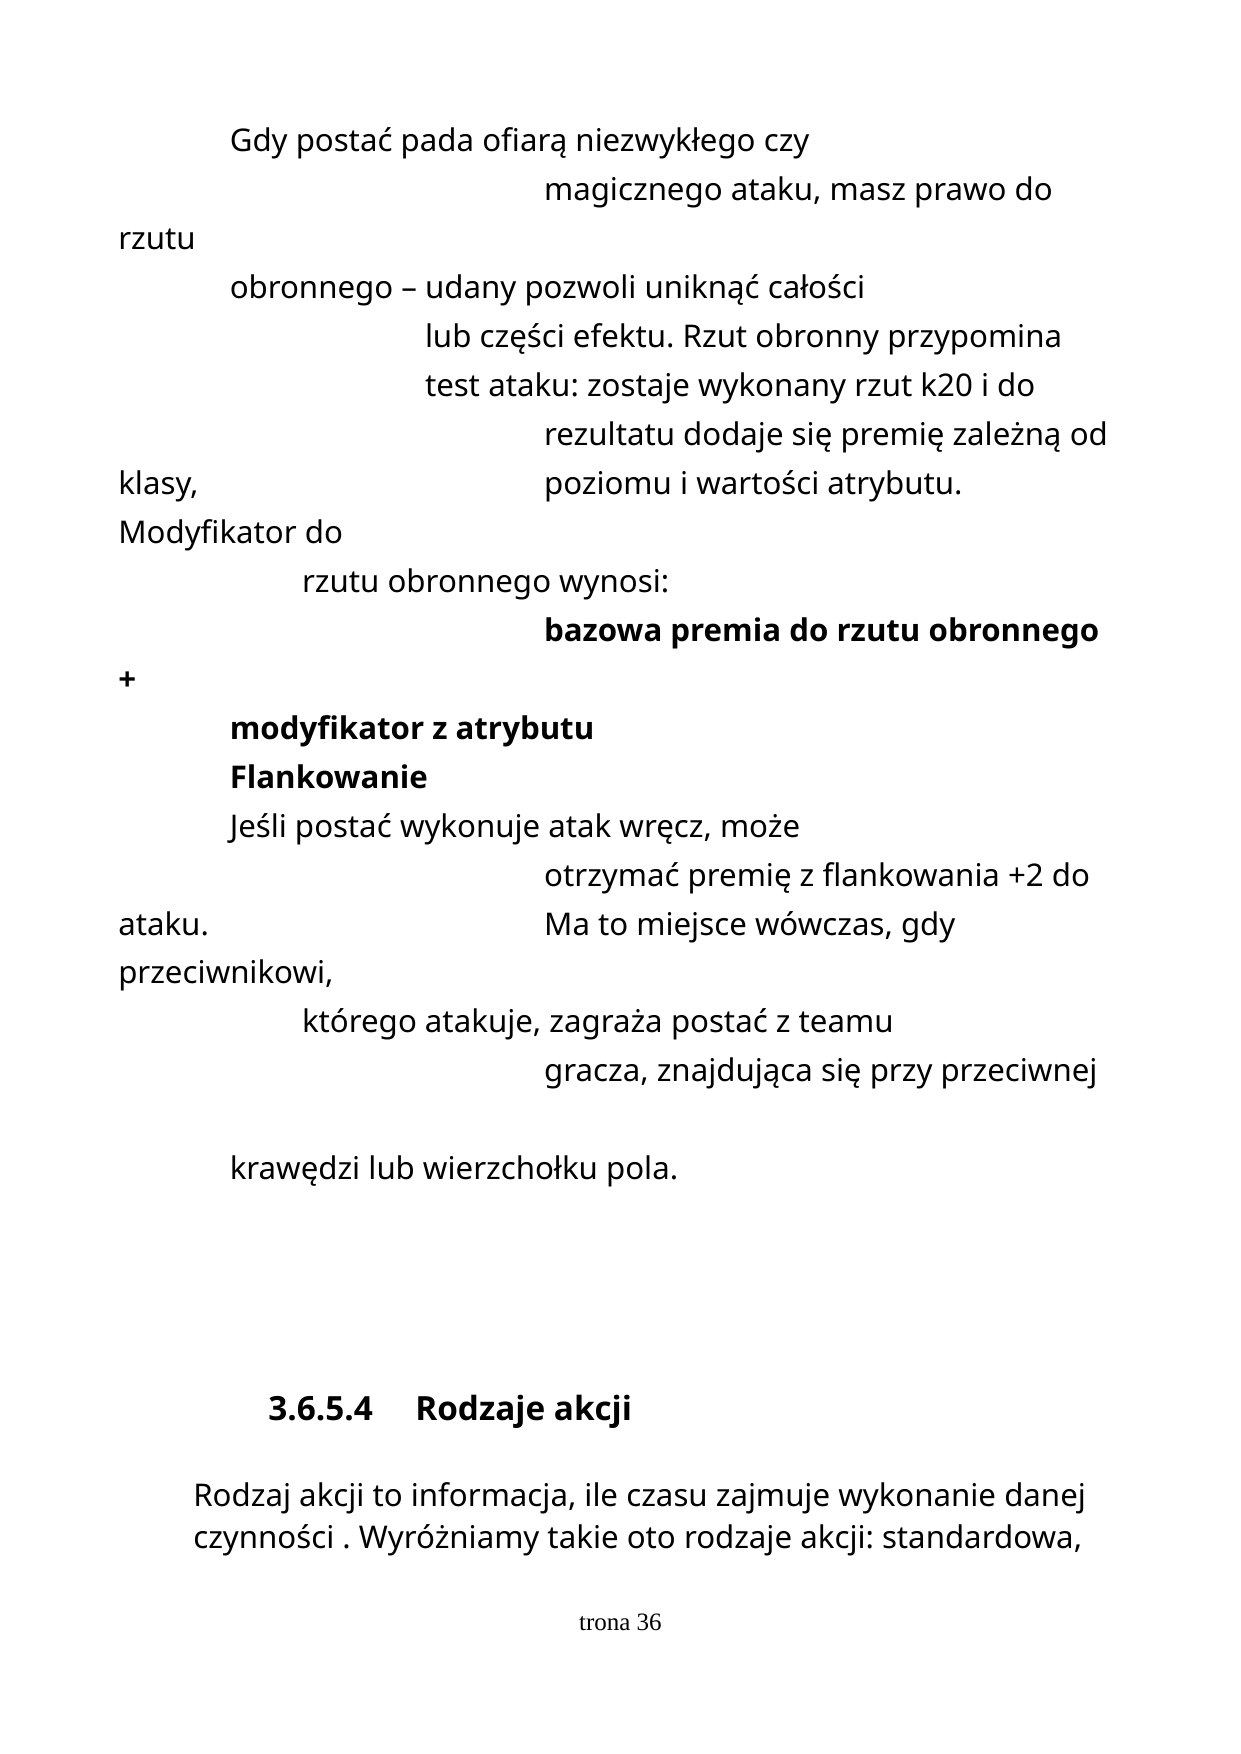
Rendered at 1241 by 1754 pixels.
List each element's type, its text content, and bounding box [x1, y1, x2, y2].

list Rodzaj akcji to informacja, ile czasu zajmuje wykonanie danej czynności . Wyróżniamy takie oto rodzaje akcji: standardowa, [156, 1473, 1122, 1558]
text Gdy postać pada ofiarą niezwykłego czy magicznego ataku, masz prawo do rzutu obronnego – udany pozwoli uniknąć całości lub części efektu. Rzut obronny przypomina test ataku: zostaje wykonany rzut k20 i do rezultatu dodaje się premię zależną od klasy, poziomu i wartości atrybutu. Modyfikator do rzutu obronnego wynosi: [118, 118, 1122, 601]
text bazowa premia do rzutu obronnego + modyfikator z atrybutu [118, 608, 1122, 748]
list 3.6.5.4 Rodzaje akcji [231, 1385, 1122, 1430]
text Flankowanie Jeśli postać wykonuje atak wręcz, może otrzymać premię z flankowania +2 do ataku. Ma to miejsce wówczas, gdy przeciwnikowi, którego atakuje, zagraża postać z teamu gracza, znajdująca się przy przeciwnej krawędzi lub wierzchołku pola. [118, 754, 1122, 1189]
